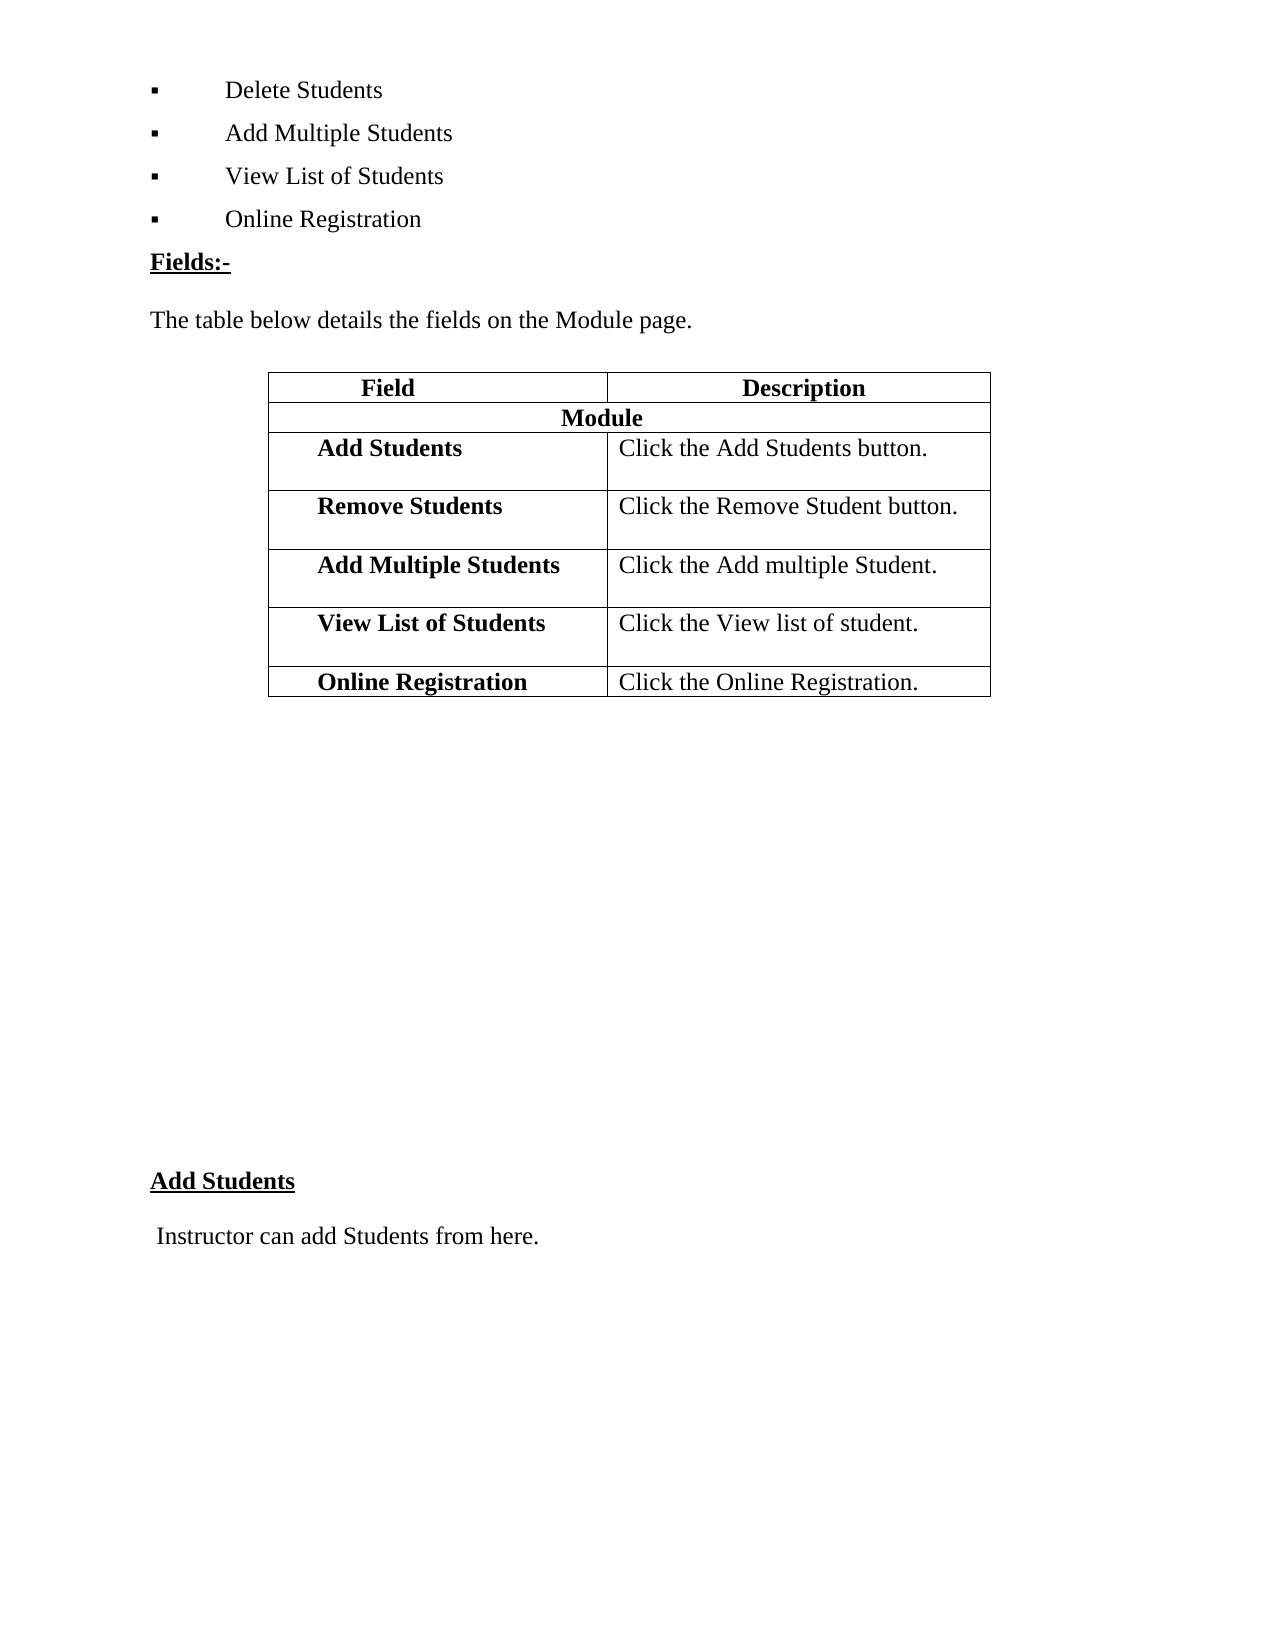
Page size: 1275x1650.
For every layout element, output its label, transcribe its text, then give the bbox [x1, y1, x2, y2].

table_cell Add Students [269, 433, 607, 490]
list Online Registration [150, 204, 1136, 233]
table_cell Remove Students [269, 491, 607, 549]
table_cell Click the Online Registration. [608, 667, 990, 696]
text Add Students [150, 1166, 1136, 1195]
table_header Description [608, 373, 990, 402]
list View List of Students [150, 161, 1136, 190]
text Fields:- [150, 247, 1125, 276]
list Add Multiple Students [150, 118, 1136, 147]
table_cell Click the View list of student. [608, 608, 990, 666]
table_cell Click the Remove Student button. [608, 491, 990, 549]
table_cell Add Multiple Students [269, 550, 607, 607]
table_header Field [269, 373, 607, 402]
table_cell Online Registration [269, 667, 607, 696]
list Delete Students [150, 75, 1136, 104]
table_cell View List of Students [269, 608, 607, 666]
text Instructor can add Students from here. [150, 1221, 1136, 1250]
text The table below details the fields on the Module page. [150, 305, 1136, 334]
table_cell Click the Add multiple Student. [608, 550, 990, 607]
table_cell Click the Add Students button. [608, 433, 990, 490]
table_cell Module [269, 403, 990, 432]
